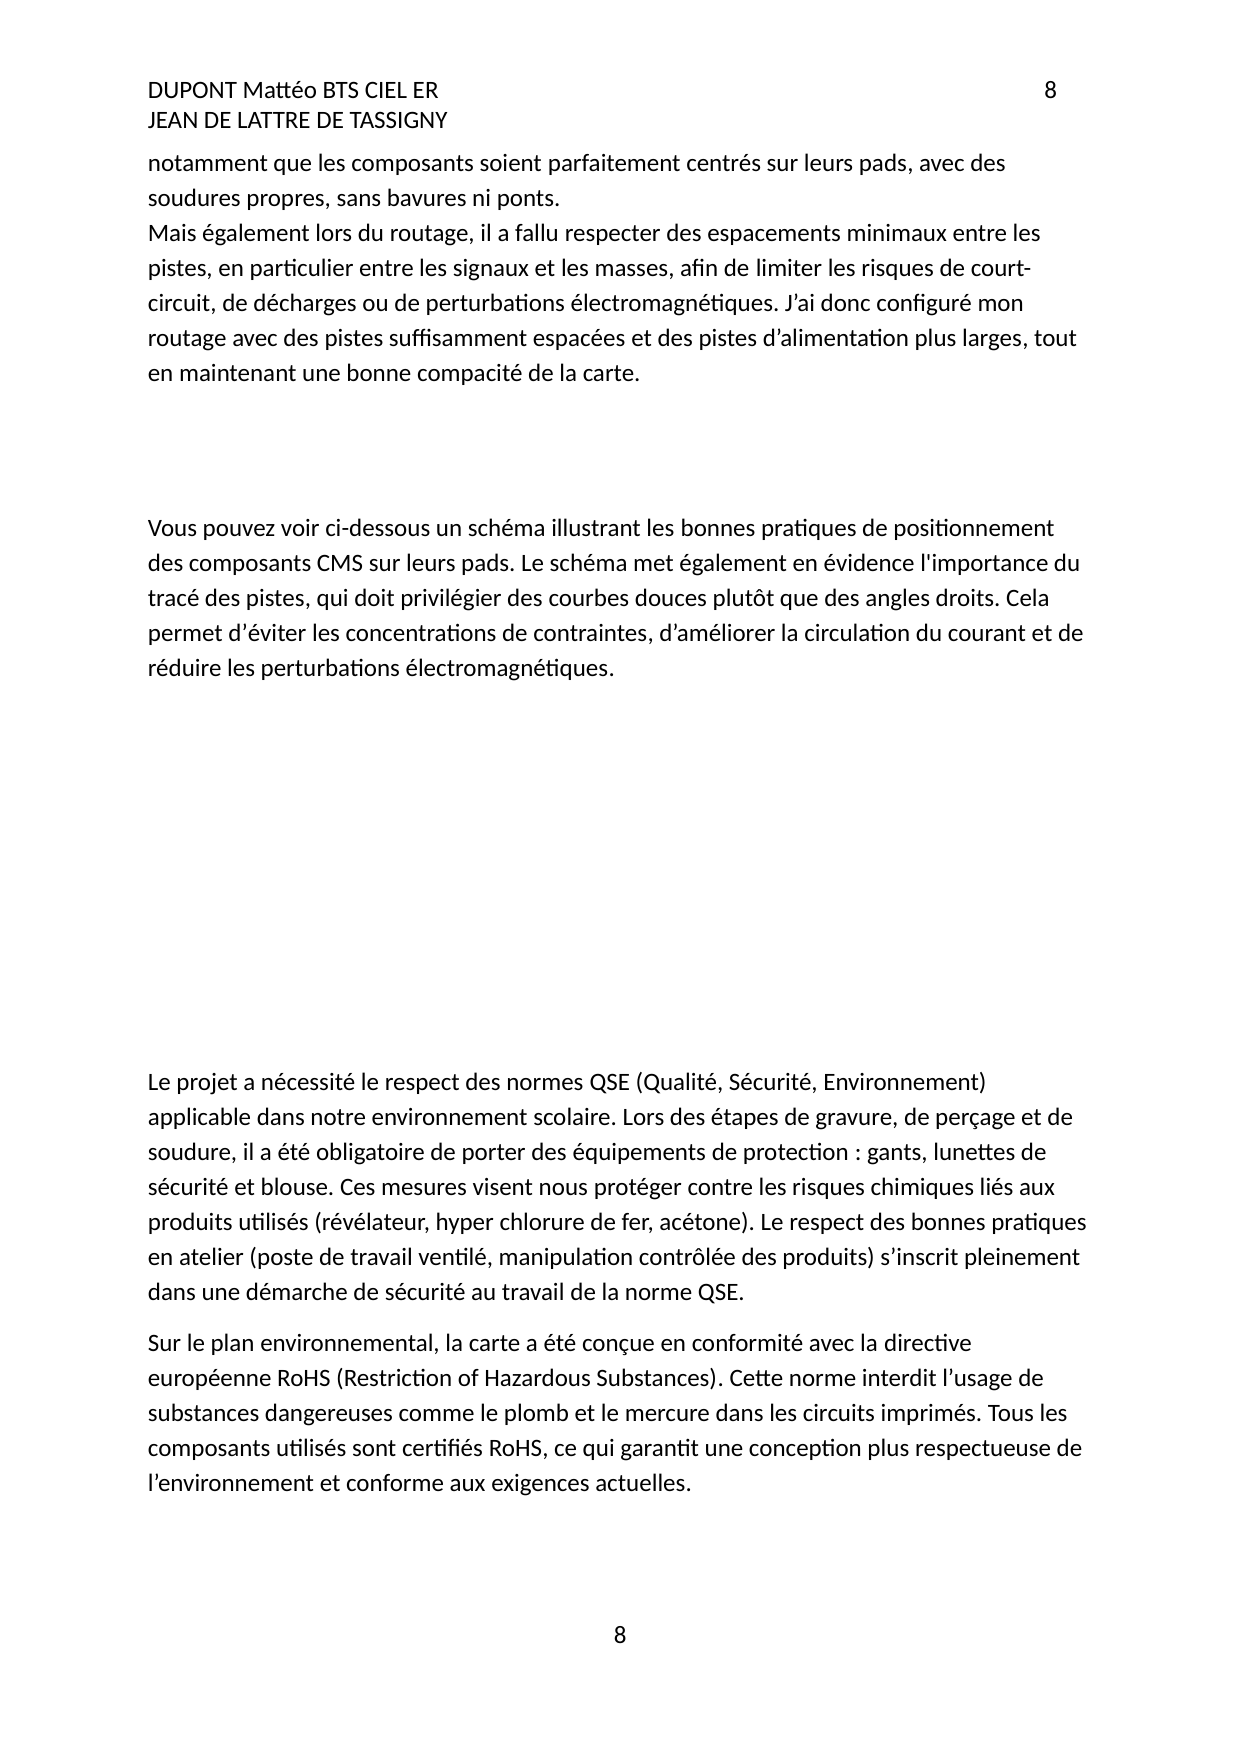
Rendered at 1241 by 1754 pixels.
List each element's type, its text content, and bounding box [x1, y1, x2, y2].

text Vous pouvez voir ci-dessous un schéma illustrant les bonnes pratiques de positionnement des composants CMS sur leurs pads. Le schéma met également en évidence l'importance du tracé des pistes, qui doit privilégier des courbes douces plutôt que des angles droits. Cela permet d’éviter les concentrations de contraintes, d’améliorer la circulation du courant et de réduire les perturbations électromagnétiques. [148, 513, 1093, 683]
text notamment que les composants soient parfaitement centrés sur leurs pads, avec des soudures propres, sans bavures ni ponts. Mais également lors du routage, il a fallu respecter des espacements minimaux entre les pistes, en particulier entre les signaux et les masses, afin de limiter les risques de court-circuit, de décharges ou de perturbations électromagnétiques. J’ai donc configuré mon routage avec des pistes suffisamment espacées et des pistes d’alimentation plus larges, tout en maintenant une bonne compacité de la carte. [148, 148, 1093, 388]
text Le projet a nécessité le respect des normes QSE (Qualité, Sécurité, Environnement) applicable dans notre environnement scolaire. Lors des étapes de gravure, de perçage et de soudure, il a été obligatoire de porter des équipements de protection : gants, lunettes de sécurité et blouse. Ces mesures visent nous protéger contre les risques chimiques liés aux produits utilisés (révélateur, hyper chlorure de fer, acétone). Le respect des bonnes pratiques en atelier (poste de travail ventilé, manipulation contrôlée des produits) s’inscrit pleinement dans une démarche de sécurité au travail de la norme QSE. [148, 1066, 1093, 1306]
text Sur le plan environnemental, la carte a été conçue en conformité avec la directive européenne RoHS (Restriction of Hazardous Substances). Cette norme interdit l’usage de substances dangereuses comme le plomb et le mercure dans les circuits imprimés. Tous les composants utilisés sont certifiés RoHS, ce qui garantit une conception plus respectueuse de l’environnement et conforme aux exigences actuelles. [148, 1328, 1093, 1498]
